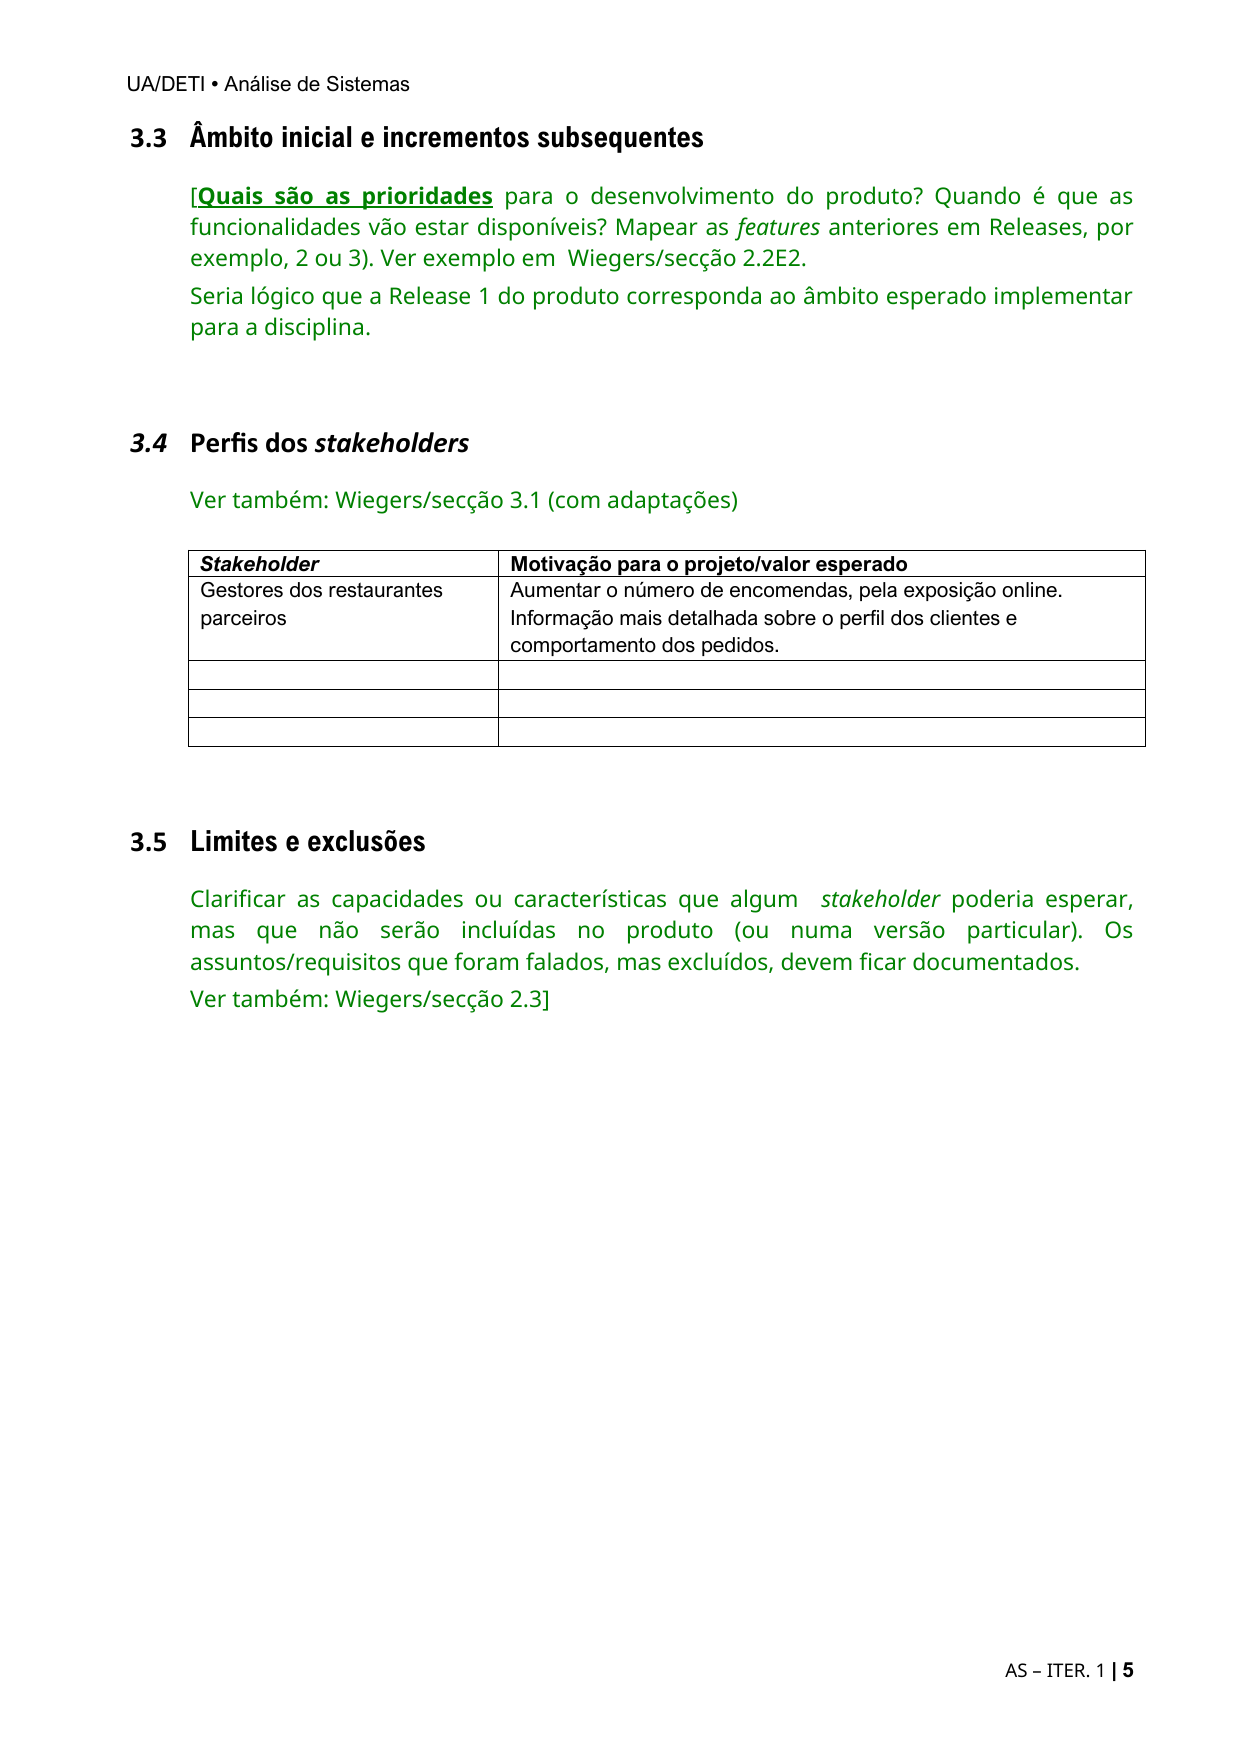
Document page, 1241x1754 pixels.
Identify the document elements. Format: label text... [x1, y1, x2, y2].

text Clarificar as capacidades ou características que algum stakeholder poderia esperar, mas que não serão incluídas no produto (ou numa versão particular). Os assuntos/requisitos que foram falados, mas excluídos, devem ficar documentados. [190, 883, 1134, 977]
table_cell [499, 690, 1145, 717]
text Ver também: Wiegers/secção 2.3] [190, 983, 1134, 1014]
table_cell Gestores dos restaurantes parceiros [189, 577, 498, 660]
table_cell [499, 718, 1145, 746]
text [Quais são as prioridades para o desenvolvimento do produto? Quando é que as funcionalidades vão estar disponíveis? Mapear as features anteriores em Releases, por exemplo, 2 ou 3). Ver exemplo em Wiegers/secção 2.2E2. [190, 179, 1134, 273]
text Ver também: Wiegers/secção 3.1 (com adaptações) [190, 484, 1134, 516]
table_header Stakeholder [189, 551, 498, 576]
table_cell [189, 718, 498, 746]
table_cell Aumentar o número de encomendas, pela exposição online. Informação mais detalhada sobre o perfil dos clientes e comportamento dos pedidos. [499, 577, 1145, 660]
subtitle Âmbito inicial e incrementos subsequentes [130, 121, 1075, 154]
table_cell [189, 690, 498, 717]
text Seria lógico que a Release 1 do produto corresponda ao âmbito esperado implementar para a disciplina. [190, 279, 1134, 342]
table_header Motivação para o projeto/valor esperado [499, 551, 1145, 576]
subtitle Perfis dos stakeholders [130, 426, 1075, 459]
table_cell [189, 661, 498, 688]
table_cell [499, 661, 1145, 688]
subtitle Limites e exclusões [130, 824, 1075, 858]
